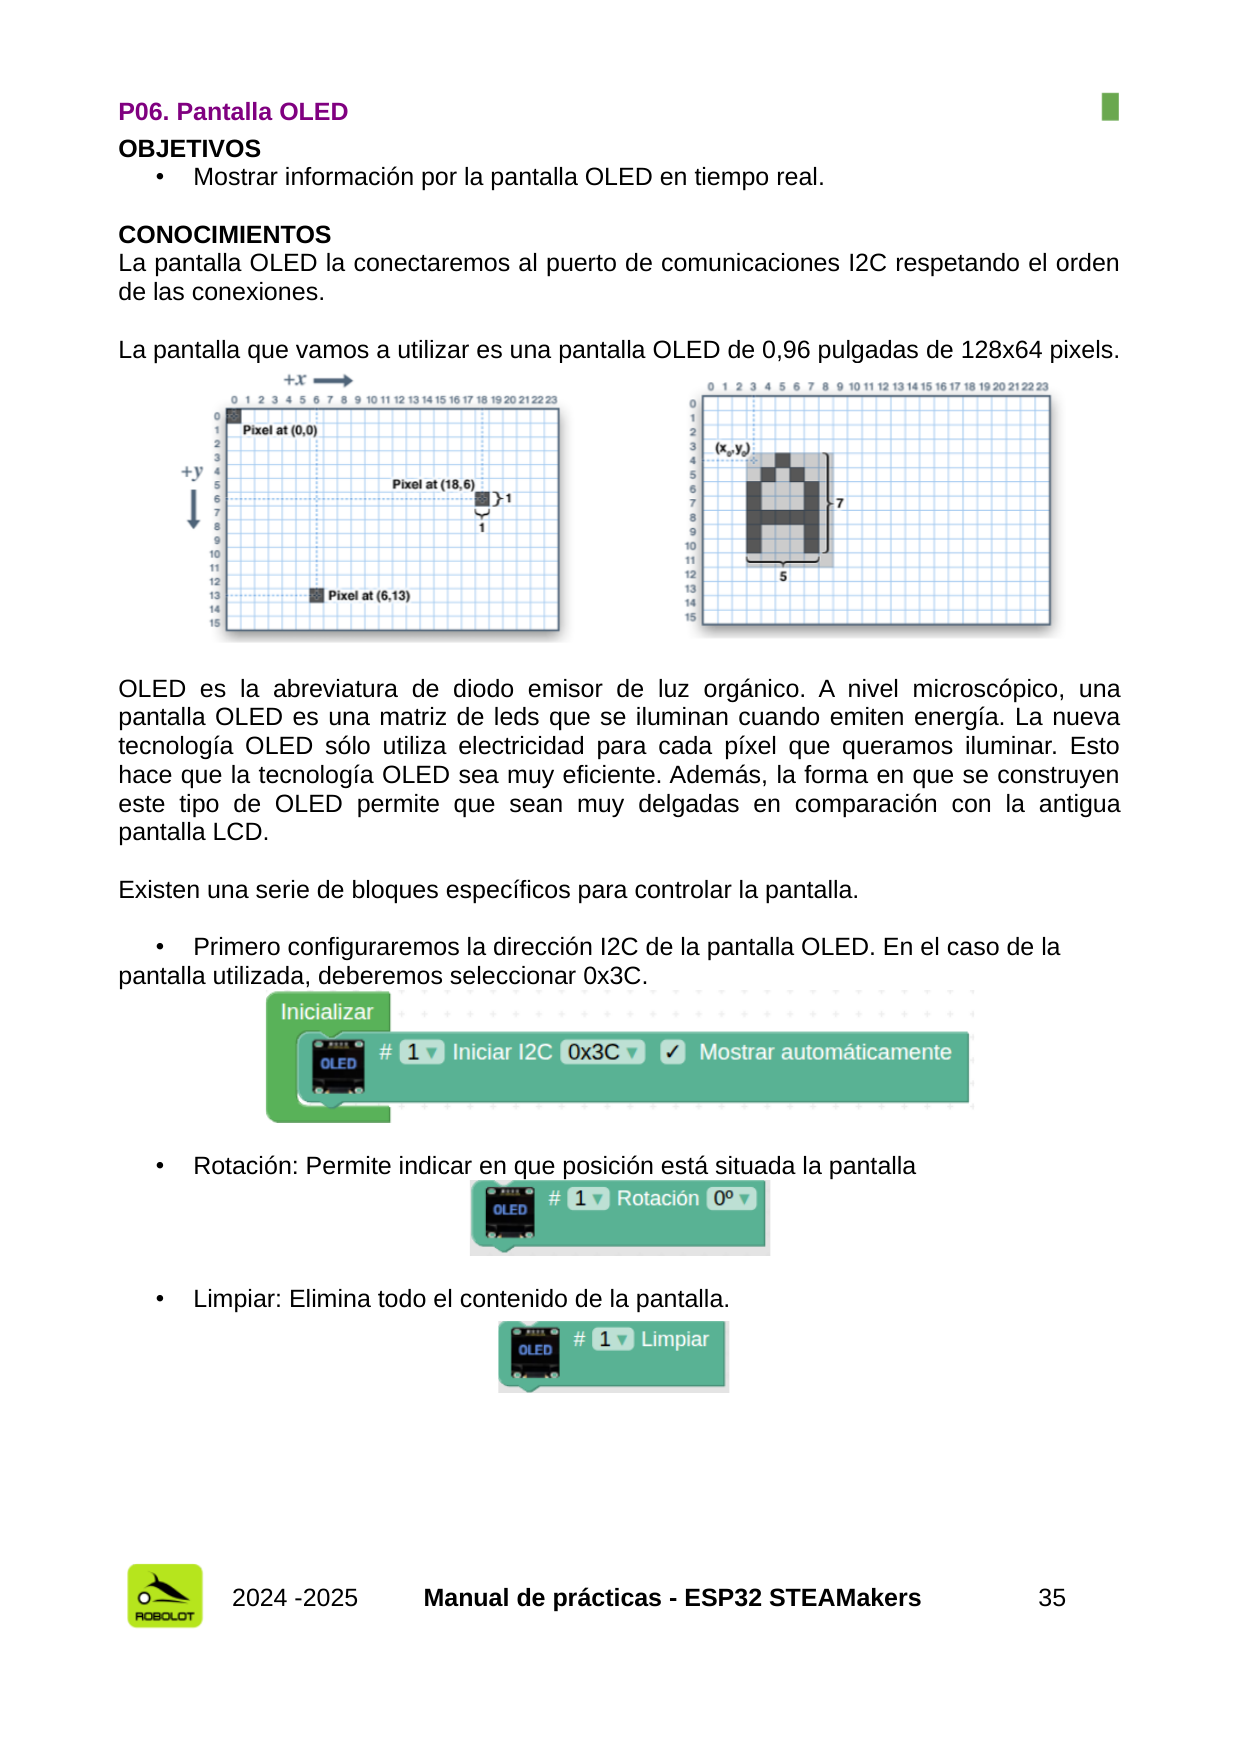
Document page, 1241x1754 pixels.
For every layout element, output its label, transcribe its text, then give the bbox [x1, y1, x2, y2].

list Mostrar información por la pantalla OLED en tiempo real. [156, 162, 1122, 191]
picture [1094, 88, 1123, 127]
picture [469, 1180, 771, 1256]
text OBJETIVOS [118, 133, 1122, 162]
picture [265, 990, 975, 1123]
text Existen una serie de bloques específicos para controlar la pantalla. [118, 875, 1122, 904]
text La pantalla OLED la conectaremos al puerto de comunicaciones I2C respetando el orden de las conexiones. [118, 248, 1122, 306]
text OLED es la abreviatura de diodo emisor de luz orgánico. A nivel microscópico, una pantalla OLED es una matriz de leds que se iluminan cuando emiten energía. La nueva tecnología OLED sólo utiliza electricidad para cada píxel que queramos iluminar. Esto hace que la tecnología OLED sea muy eficiente. Además, la forma en que se construyen este tipo de OLED permite que sean muy delgadas en comparación con la antigua pantalla LCD. [118, 674, 1122, 846]
list Rotación: Permite indicar en que posición está situada la pantalla [156, 1151, 1122, 1180]
list Limpiar: Elimina todo el contenido de la pantalla. [156, 1284, 1122, 1313]
list Primero configuraremos la dirección I2C de la pantalla OLED. En el caso de la [156, 932, 1122, 961]
subtitle P06. Pantalla OLED [118, 97, 1094, 125]
text La pantalla que vamos a utilizar es una pantalla OLED de 0,96 pulgadas de 128x64 pixels. [118, 335, 1122, 363]
text CONOCIMIENTOS [118, 220, 1122, 248]
picture [498, 1321, 730, 1393]
picture [126, 1563, 205, 1631]
text pantalla utilizada, deberemos seleccionar 0x3C. [118, 961, 1122, 990]
picture [174, 363, 1067, 646]
